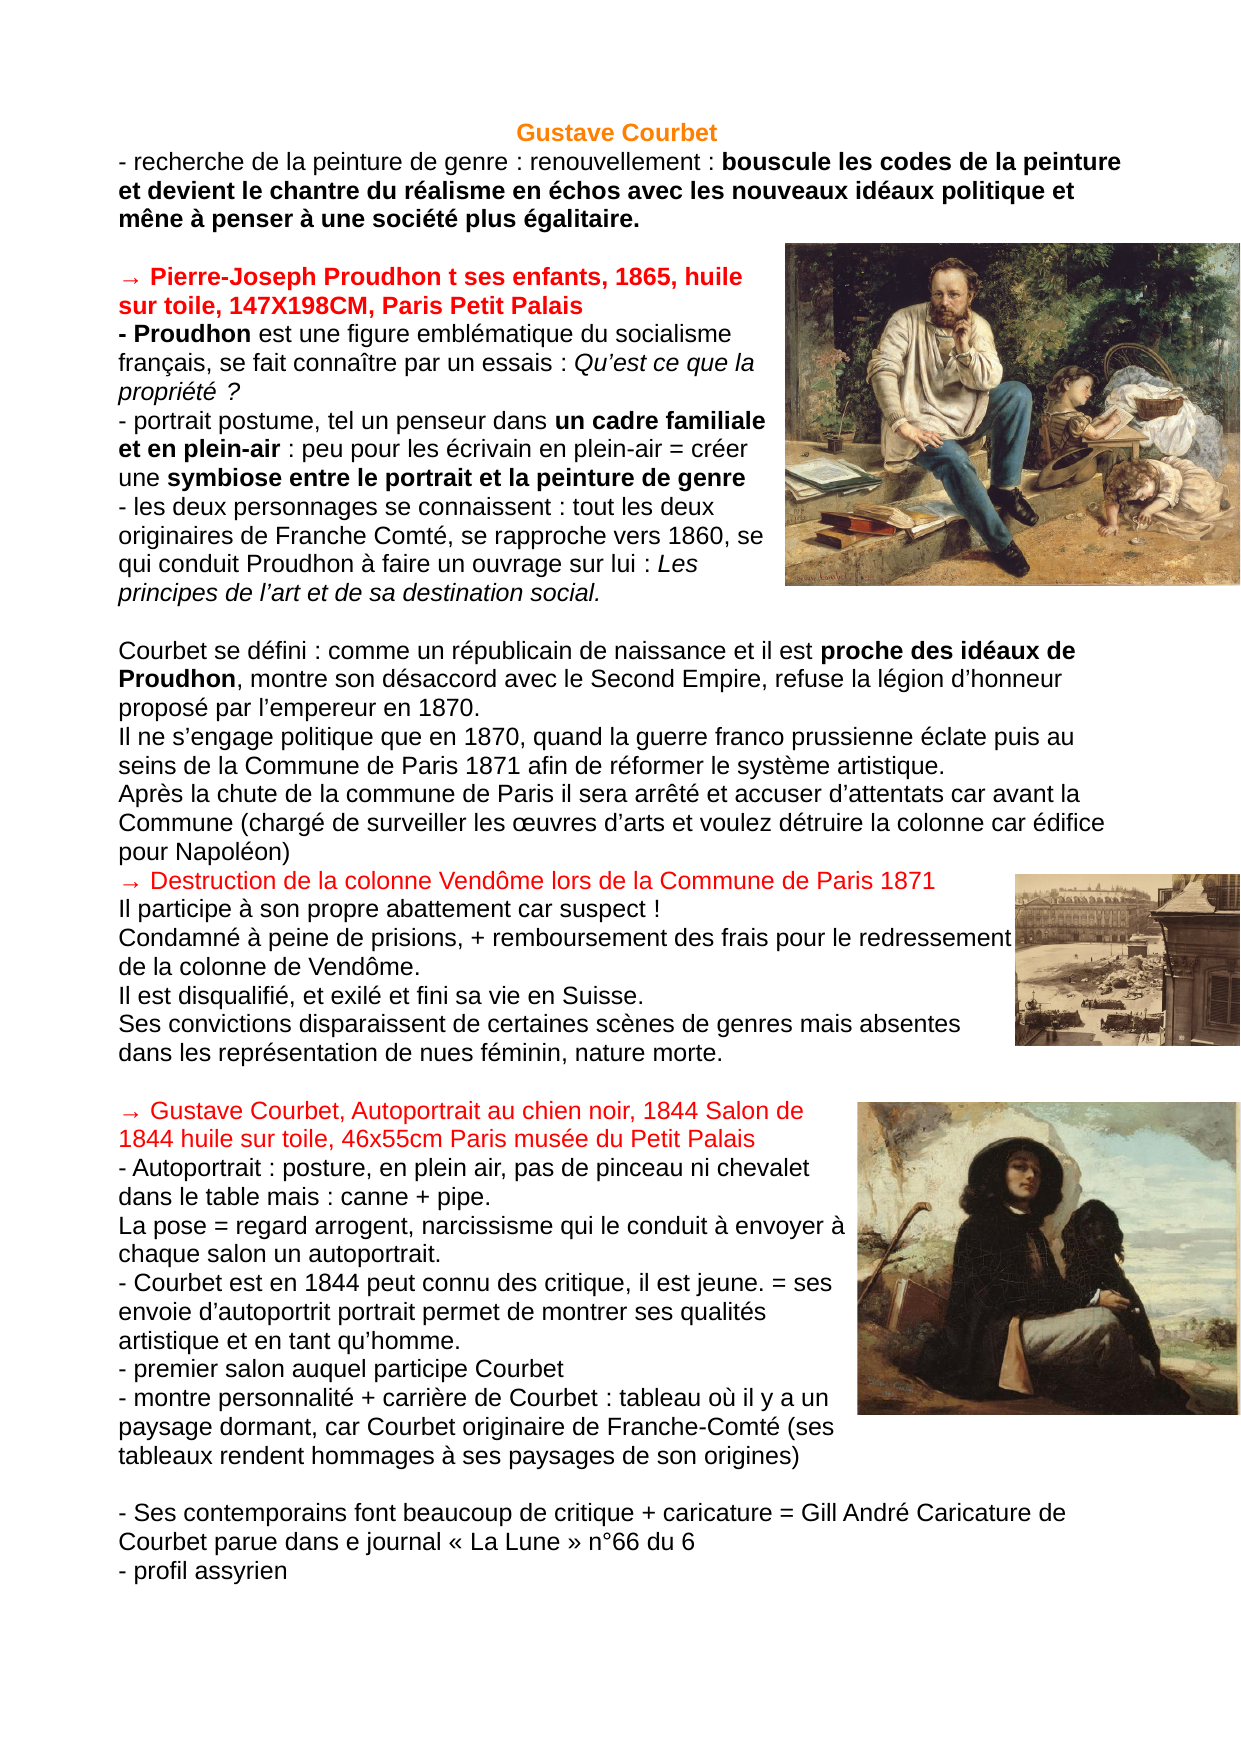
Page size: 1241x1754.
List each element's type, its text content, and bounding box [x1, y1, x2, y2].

text Condamné à peine de prisions, + remboursement des frais pour le redressement de la colonne de Vendôme. [118, 923, 1015, 981]
text - Courbet est en 1844 peut connu des critique, il est jeune. = ses envoie d’autoportrit portrait permet de montrer ses qualités artistique et en tant qu’homme. [118, 1268, 857, 1354]
text - Ses contemporains font beaucoup de critique + caricature = Gill André Caricature de Courbet parue dans e journal « La Lune » n°66 du 6 [118, 1498, 1122, 1556]
picture [785, 243, 1241, 586]
text - Autoportrait : posture, en plein air, pas de pinceau ni chevalet dans le table mais : canne + pipe. [118, 1153, 857, 1211]
text - profil assyrien [118, 1556, 1122, 1584]
picture [1015, 874, 1240, 1046]
text Ses convictions disparaissent de certaines scènes de genres mais absentes dans les représentation de nues féminin, nature morte. [118, 1009, 1122, 1067]
text - les deux personnages se connaissent : tout les deux originaires de Franche Comté, se rapproche vers 1860, se qui conduit Proudhon à faire un ouvrage sur lui : Les principes de l’art et de sa destination social. [118, 492, 1122, 607]
text - portrait postume, tel un penseur dans un cadre familiale et en plein-air : peu pour les écrivain en plein-air = créer une symbiose entre le portrait et la peinture de genre [118, 406, 785, 492]
text → Gustave Courbet, Autoportrait au chien noir, 1844 Salon de 1844 huile sur toile, 46x55cm Paris musée du Petit Palais [118, 1096, 1122, 1153]
text La pose = regard arrogent, narcissisme qui le conduit à envoyer à chaque salon un autoportrait. [118, 1211, 857, 1268]
text Après la chute de la commune de Paris il sera arrêté et accuser d’attentats car avant la Commune (chargé de surveiller les œuvres d’arts et voulez détruire la colonne car édifice pour Napoléon) [118, 779, 1122, 866]
text - Proudhon est une figure emblématique du socialisme français, se fait connaître par un essais : Qu’est ce que la propriété ? [118, 319, 785, 406]
text Il participe à son propre abattement car suspect ! [118, 894, 1015, 923]
text → Destruction de la colonne Vendôme lors de la Commune de Paris 1871 [118, 866, 1122, 894]
text - montre personnalité + carrière de Courbet : tableau où il y a un paysage dormant, car Courbet originaire de Franche-Comté (ses tableaux rendent hommages à ses paysages de son origines) [118, 1383, 1122, 1469]
text - premier salon auquel participe Courbet [118, 1354, 857, 1383]
text → Pierre-Joseph Proudhon t ses enfants, 1865, huile sur toile, 147X198CM, Paris Petit Palais [118, 262, 785, 319]
picture [857, 1102, 1241, 1415]
text Il ne s’engage politique que en 1870, quand la guerre franco prussienne éclate puis au seins de la Commune de Paris 1871 afin de réformer le système artistique. [118, 722, 1122, 779]
text Courbet se défini : comme un républicain de naissance et il est proche des idéaux de Proudhon, montre son désaccord avec le Second Empire, refuse la légion d’honneur proposé par l’empereur en 1870. [118, 636, 1122, 722]
text - recherche de la peinture de genre : renouvellement : bouscule les codes de la peinture et devient le chantre du réalisme en échos avec les nouveaux idéaux politique et mêne à penser à une société plus égalitaire. [118, 147, 1122, 233]
text Il est disqualifié, et exilé et fini sa vie en Suisse. [118, 981, 1015, 1009]
text Gustave Courbet [118, 118, 1122, 147]
